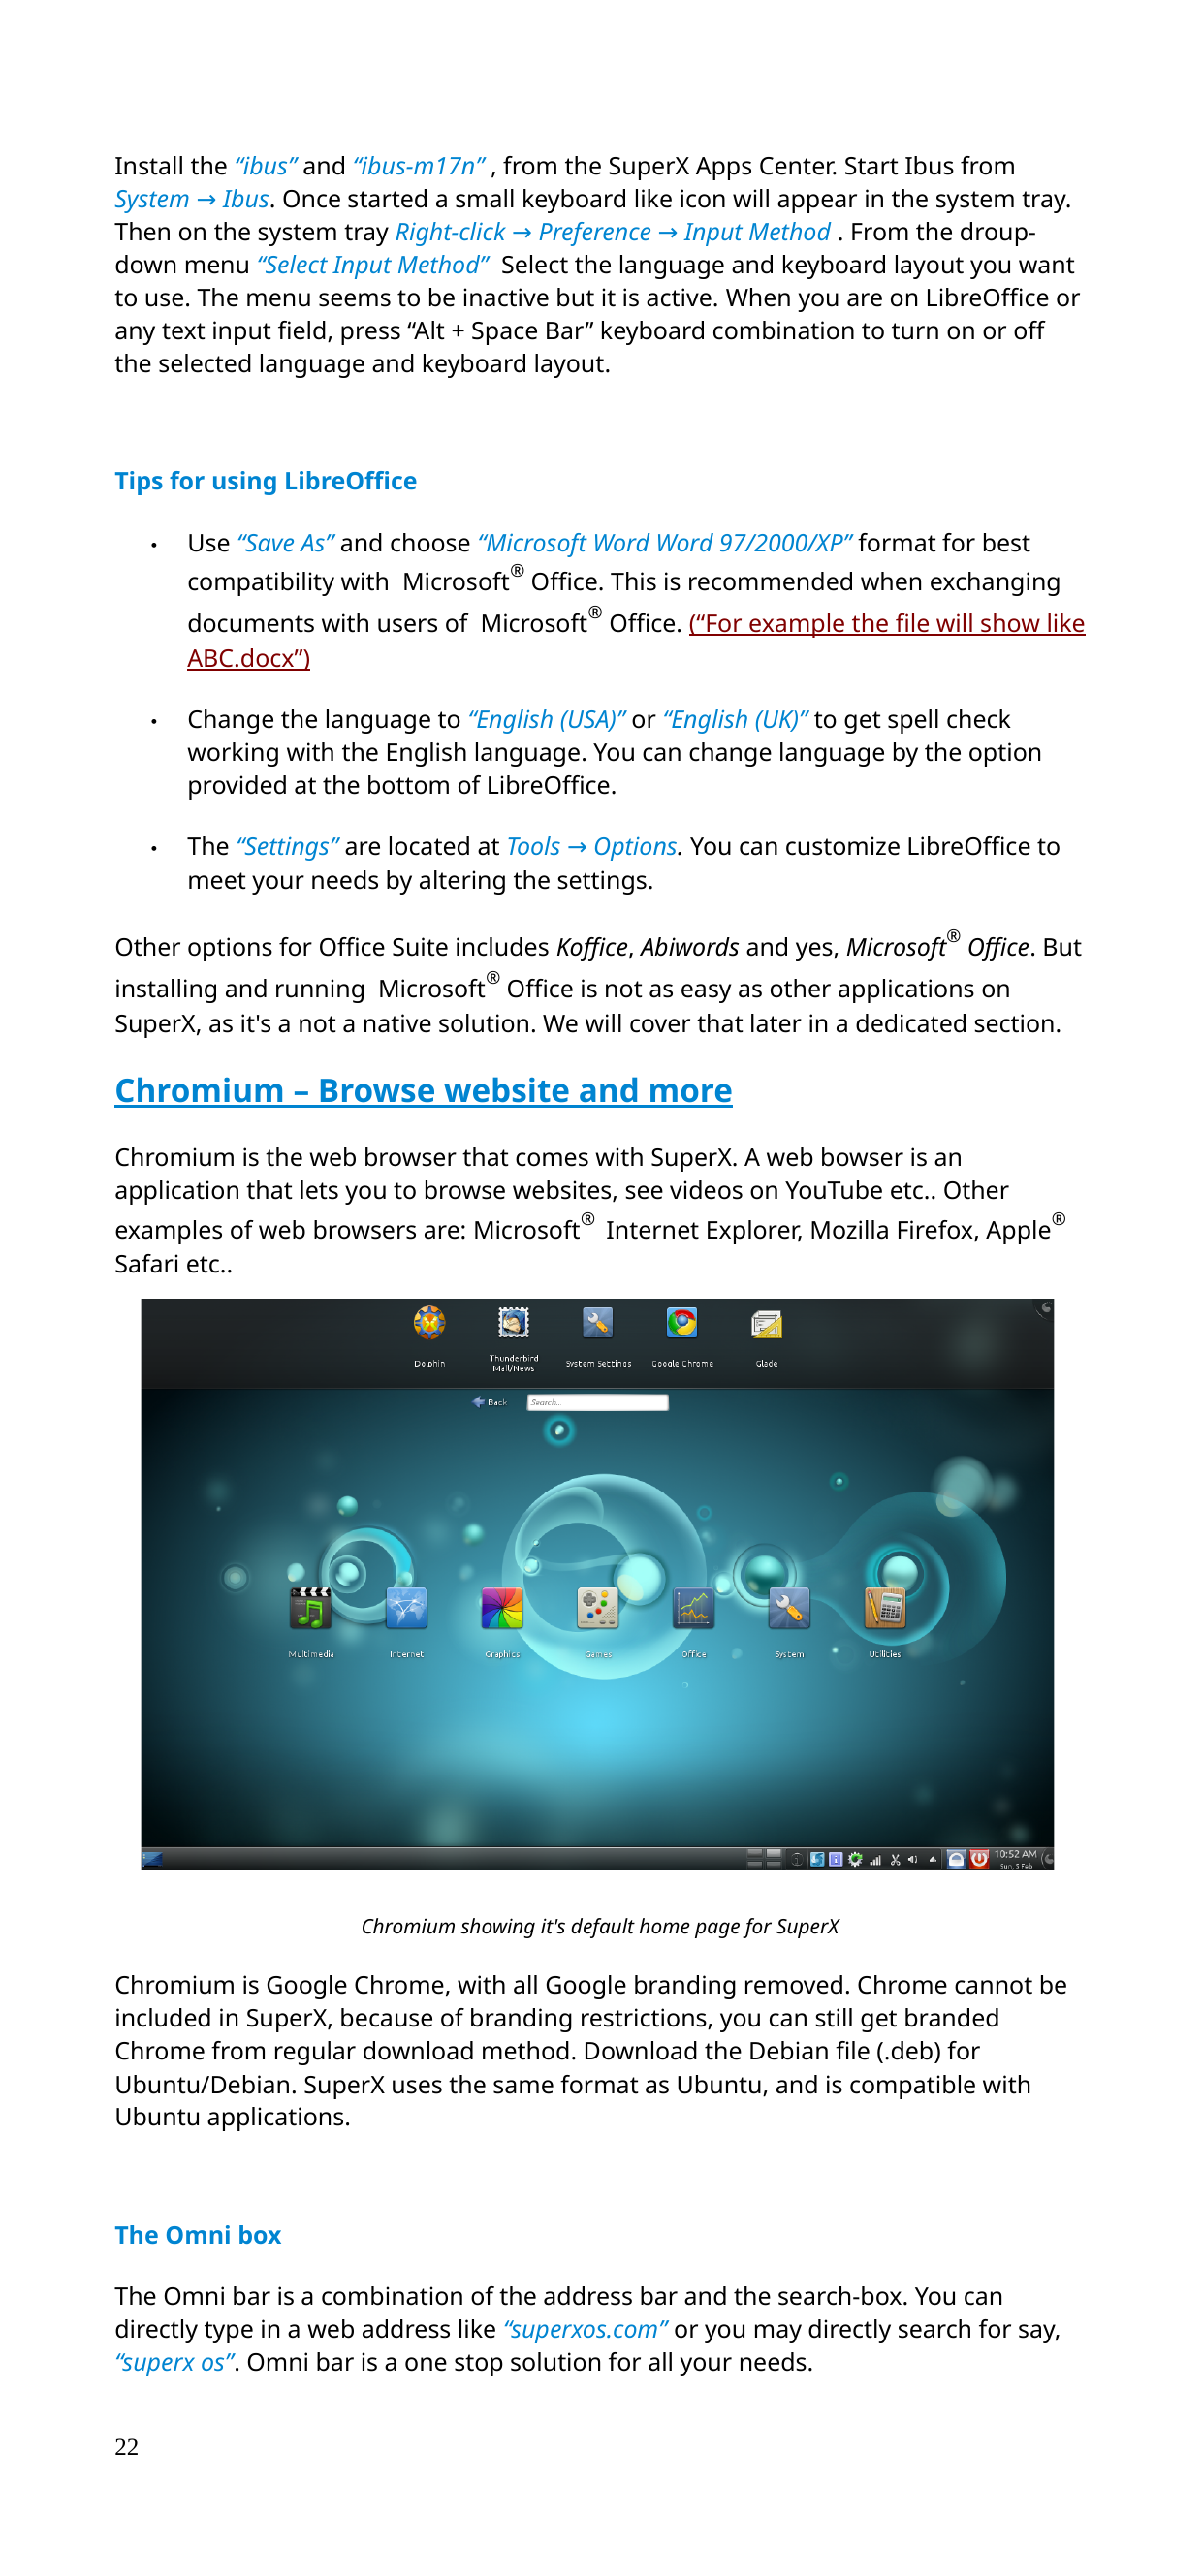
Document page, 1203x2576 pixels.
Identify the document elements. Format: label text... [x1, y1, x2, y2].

list Use “Save As” and choose “Microsoft Word Word 97/2000/XP” format for best compatibility with Microsoft® Office. This is recommended when exchanging documents with users of Microsoft® Office. (“For example the file will show like ABC.docx”) [151, 525, 1088, 675]
text Tips for using LibreOffice [114, 464, 1088, 497]
text The Omni box [114, 2217, 1088, 2250]
text Chromium showing it's default home page for SuperX [114, 1912, 1088, 1940]
text Chromium is Google Chrome, with all Google branding removed. Chrome cannot be included in SuperX, because of branding restrictions, you can still get branded Chrome from regular download method. Download the Debian file (.deb) for Ubuntu/Debian. SuperX uses the same format as Ubuntu, and is compatible with Ubuntu applications. [114, 1968, 1088, 2133]
list The “Settings” are located at Tools → Options. You can customize LibreOffice to meet your needs by altering the settings. [151, 830, 1088, 895]
subtitle Chromium – Browse website and more [114, 1068, 1088, 1112]
picture [141, 1299, 1055, 1870]
text Other options for Office Suite includes Koffice, Abiwords and yes, Microsoft® Office. But installing and running Microsoft® Office is not as easy as other applications on SuperX, as it's a not a native solution. We will cover that later in a dedicated section. [114, 924, 1088, 1040]
text Install the “ibus” and “ibus-m17n” , from the SuperX Apps Center. Start Ibus from System → Ibus. Once started a small keyboard like icon will appear in the system tray. Then on the system tray Right-click → Preference → Input Method . From the droup-down menu “Select Input Method” Select the language and keyboard layout you want to use. The menu seems to be inactive but it is active. When you are on LibreOffice or any text input field, press “Alt + Space Bar” keyboard combination to turn on or off the selected language and keyboard layout. [114, 148, 1088, 380]
text The Omni bar is a combination of the address bar and the search-box. You can directly type in a web address like “superxos.com” or you may directly search for say, “superx os”. Omni bar is a one stop solution for all your needs. [114, 2279, 1088, 2378]
text Chromium is the web browser that comes with SuperX. A web bowser is an application that lets you to browse websites, see videos on YouTube etc.. Other examples of web browsers are: Microsoft® Internet Explorer, Mozilla Firefox, Apple® Safari etc.. [114, 1140, 1088, 1280]
list Change the language to “English (USA)” or “English (UK)” to get spell check working with the English language. You can change language by the option provided at the bottom of LibreOffice. [151, 703, 1088, 801]
